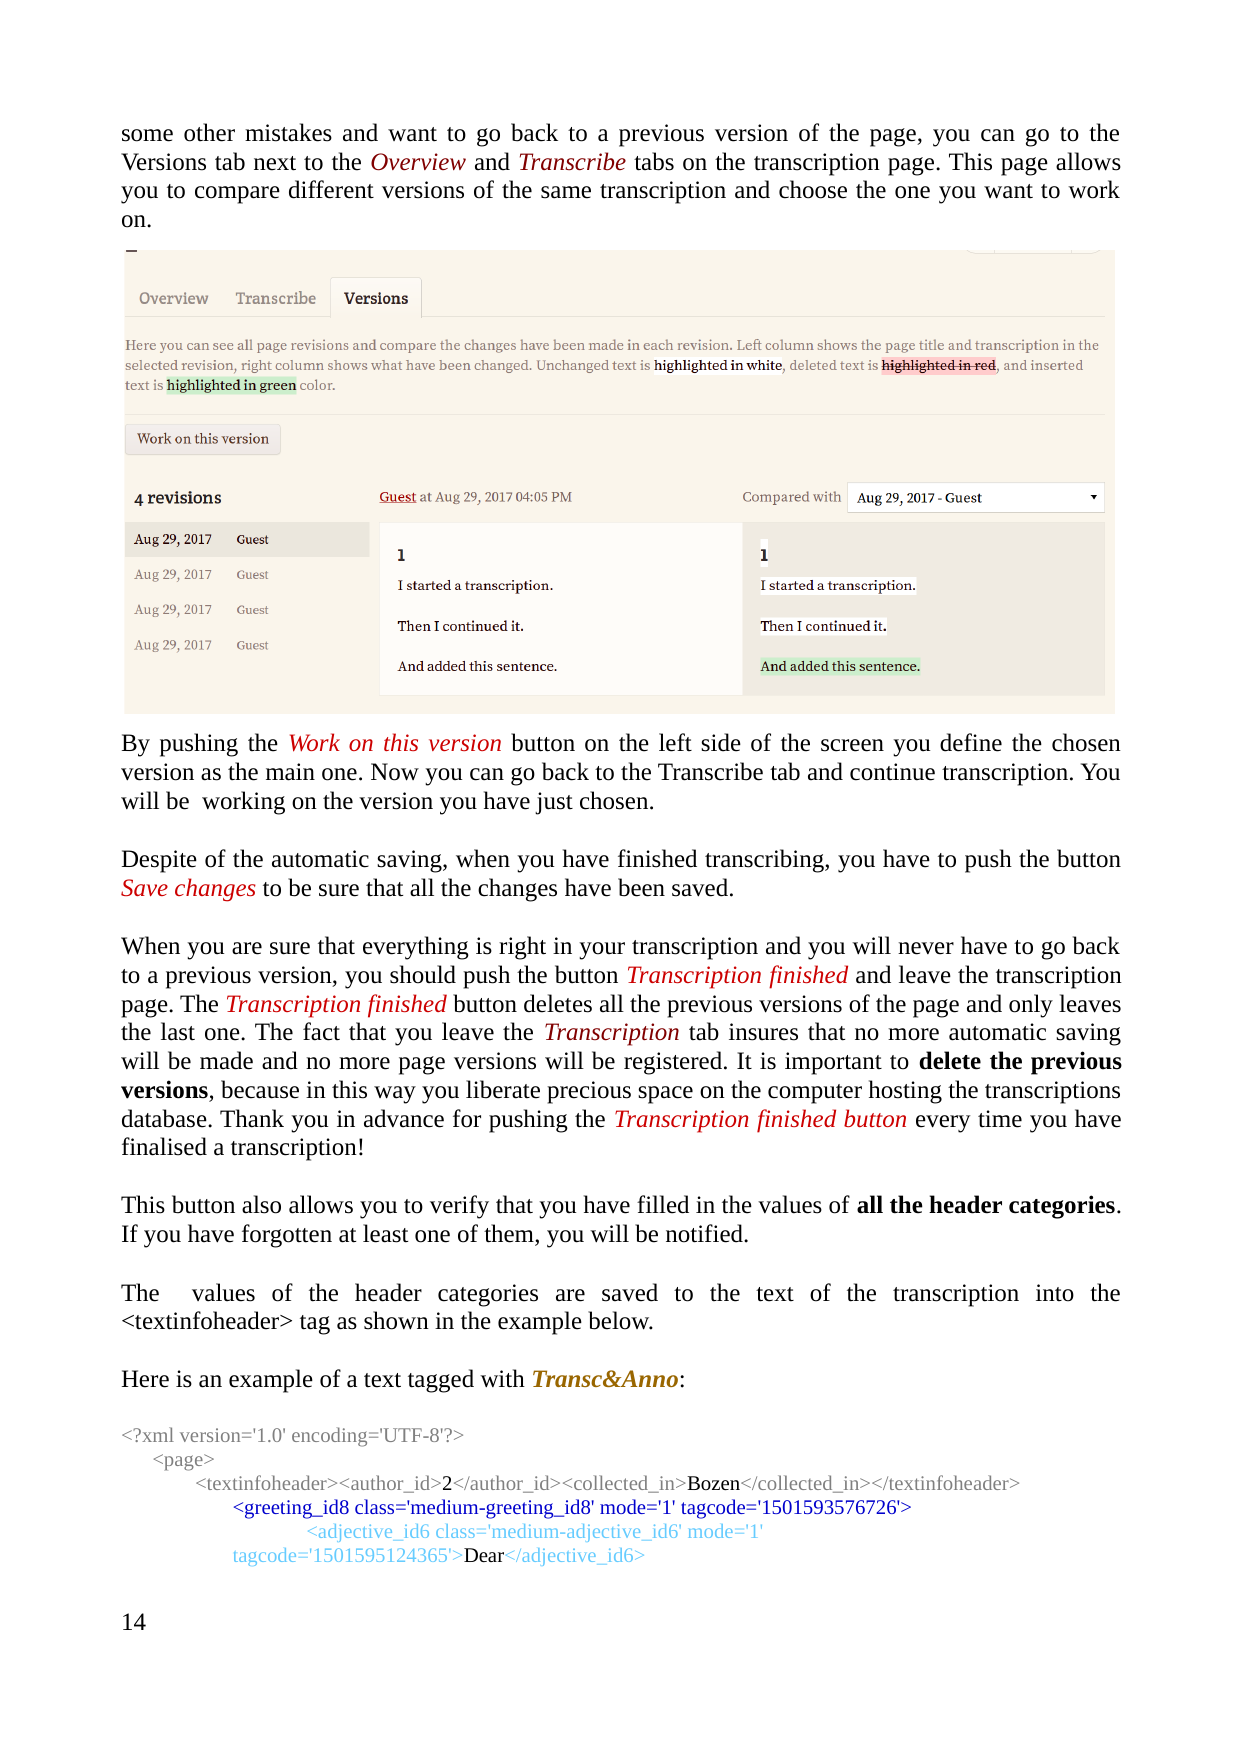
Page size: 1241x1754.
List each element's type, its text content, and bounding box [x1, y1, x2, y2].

text Here is an example of a text tagged with Transc&Anno: [121, 1364, 1122, 1393]
text The values of the header categories are saved to the text of the transcription into the <textinfoheader> tag as shown in the example below. [121, 1278, 1122, 1335]
text <greeting_id8 class='medium-greeting_id8' mode='1' tagcode='1501593576726'> [158, 1495, 1122, 1519]
text <?xml version='1.0' encoding='UTF-8'?> [121, 1423, 1122, 1447]
text <textinfoheader><author_id>2</author_id><collected_in>Bozen</collected_in></textinfoheader> [121, 1471, 1122, 1495]
text Despite of the automatic saving, when you have finished transcribing, you have to push the button Save changes to be sure that all the changes have been saved. [121, 844, 1122, 902]
picture [1100, 250, 1115, 714]
text This button also allows you to verify that you have filled in the values of all the header categories. If you have forgotten at least one of them, you will be notified. [121, 1191, 1122, 1248]
text By pushing the Work on this version button on the left side of the screen you define the chosen version as the main one. Now you can go back to the Transcribe tab and continue transcription. You will be working on the version you have just chosen. [121, 728, 1122, 815]
text some other mistakes and want to go back to a previous version of the page, you can go to the Versions tab next to the Overview and Transcribe tabs on the transcription page. This page allows you to compare different versions of the same transcription and choose the one you want to work on. [121, 118, 1122, 233]
text <page> [121, 1447, 1122, 1471]
text <adjective_id6 class='medium-adjective_id6' mode='1' tagcode='1501595124365'>Dear</adjective_id6> [158, 1519, 1122, 1567]
text When you are sure that everything is right in your transcription and you will never have to go back to a previous version, you should push the button Transcription finished and leave the transcription page. The Transcription finished button deletes all the previous versions of the page and only leaves the last one. The fact that you leave the Transcription tab insures that no more automatic saving will be made and no more page versions will be registered. It is important to delete the previous versions, because in this way you liberate precious space on the computer hosting the transcriptions database. Thank you in advance for pushing the Transcription finished button every time you have finalised a transcription! [121, 931, 1122, 1161]
